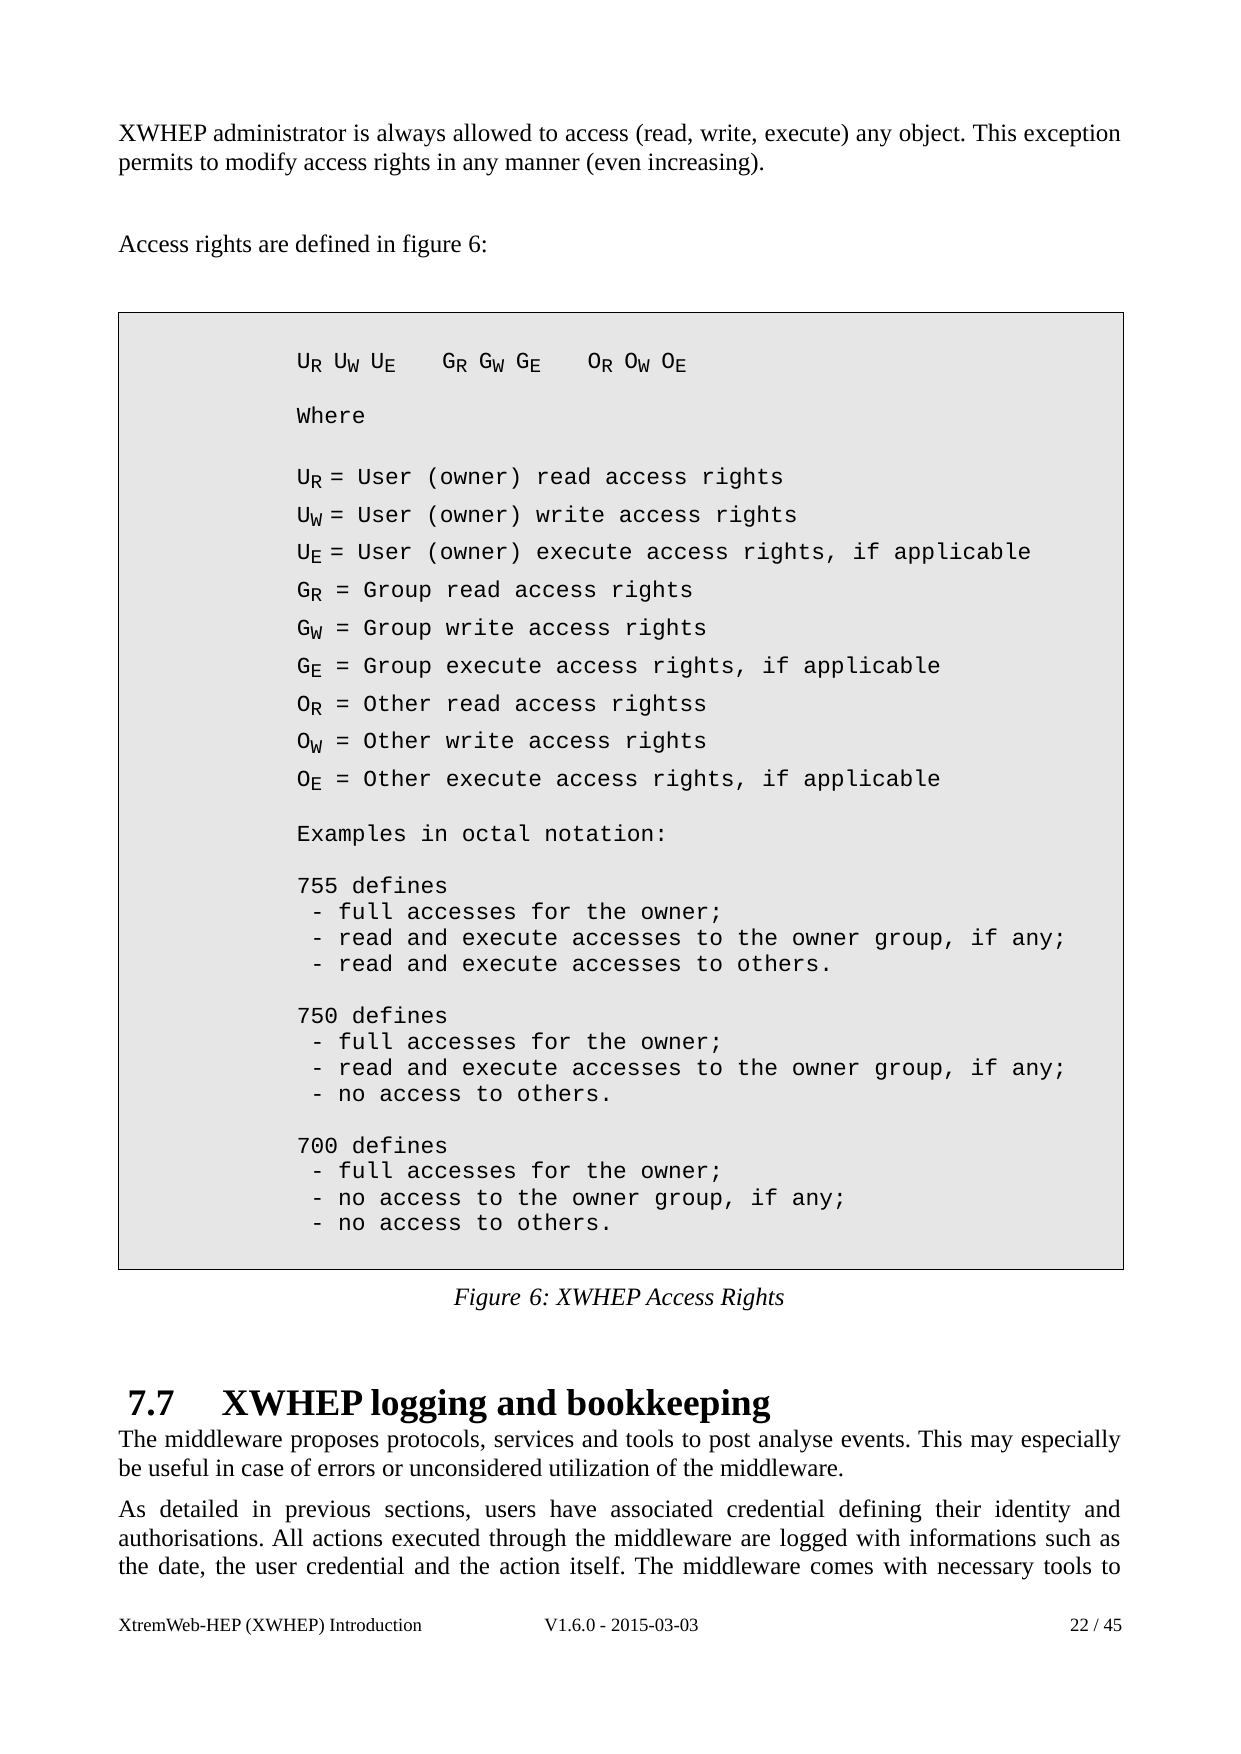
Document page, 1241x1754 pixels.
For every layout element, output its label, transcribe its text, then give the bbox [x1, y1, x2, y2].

text GE = Group execute access rights, if applicable [119, 642, 1123, 680]
text - full accesses for the owner; [119, 1027, 1123, 1053]
text The middleware proposes protocols, services and tools to post analyse events. This may especially be useful in case of errors or unconsidered utilization of the middleware. [118, 1424, 1122, 1481]
text UR UW UE GR GW GE OR OW OE [119, 338, 1123, 376]
text UE = User (owner) execute access rights, if applicable [119, 529, 1123, 567]
text OW = Other write access rights [119, 718, 1123, 756]
text OR = Other read access rightss [119, 680, 1123, 718]
text UW = User (owner) write access rights [119, 491, 1123, 529]
text - no access to others. [119, 1079, 1123, 1105]
text - full accesses for the owner; [119, 897, 1123, 923]
text GR = Group read access rights [119, 567, 1123, 605]
text 750 defines [119, 1001, 1123, 1027]
text Where [119, 402, 1123, 427]
text Access rights are defined in figure 6: [118, 229, 1122, 258]
text XWHEP administrator is always allowed to access (read, write, execute) any object. This exception permits to modify access rights in any manner (even increasing). [118, 118, 1122, 176]
text - no access to the owner group, if any; [119, 1183, 1123, 1209]
text - read and execute accesses to the owner group, if any; [119, 923, 1123, 949]
text As detailed in previous sections, users have associated credential defining their identity and authorisations. All actions executed through the middleware are logged with informations such as the date, the user credential and the action itself. The middleware comes with necessary tools to [118, 1494, 1122, 1580]
text GW = Group write access rights [119, 605, 1123, 642]
text 700 defines [119, 1131, 1123, 1157]
text - read and execute accesses to the owner group, if any; [119, 1053, 1123, 1079]
text UR = User (owner) read access rights [119, 453, 1123, 491]
text Examples in octal notation: [119, 820, 1123, 846]
text - full accesses for the owner; [119, 1157, 1123, 1183]
text Figure 6: XWHEP Access Rights [118, 1282, 1122, 1311]
subtitle XWHEP logging and bookkeeping [118, 1381, 1122, 1424]
text OE = Other execute access rights, if applicable [119, 756, 1123, 794]
text - no access to others. [119, 1209, 1123, 1235]
text 755 defines [119, 872, 1123, 897]
text - read and execute accesses to others. [119, 949, 1123, 975]
